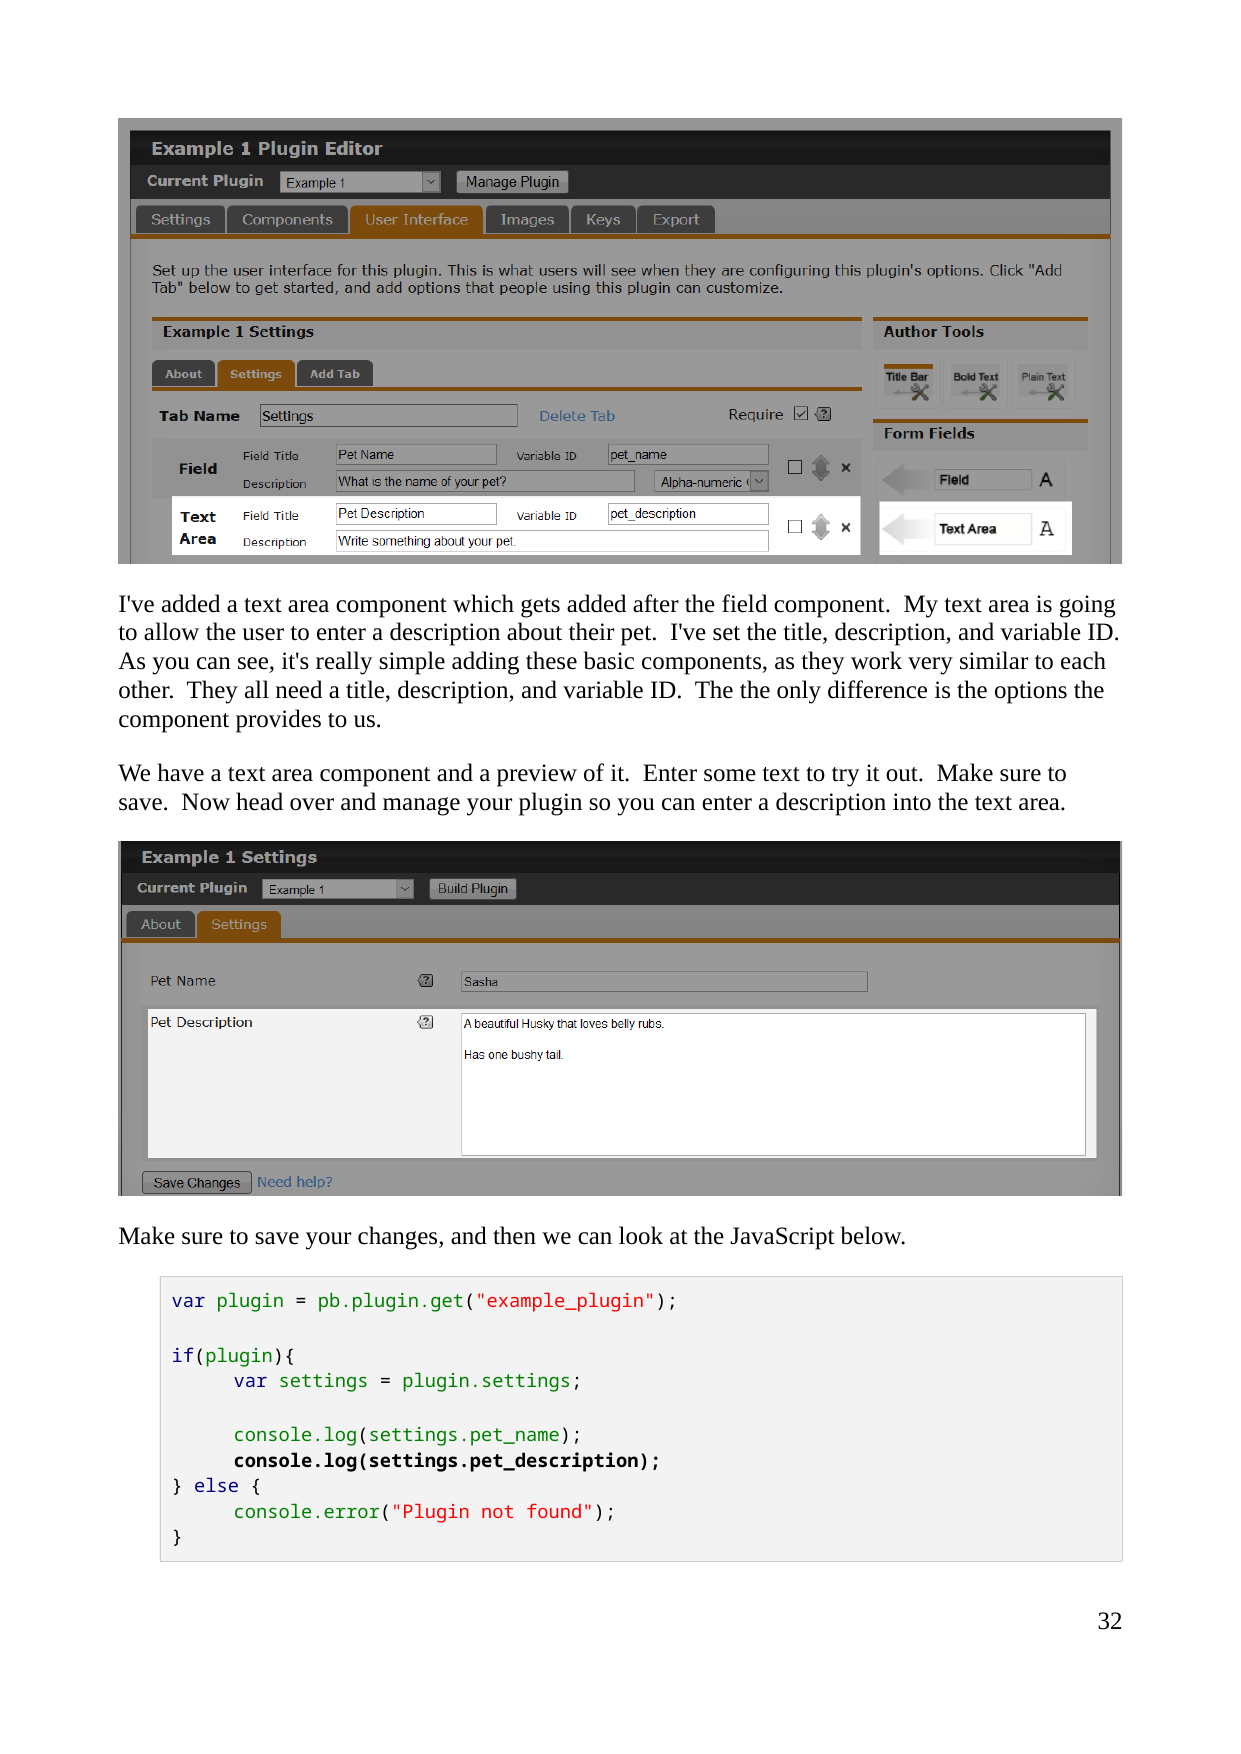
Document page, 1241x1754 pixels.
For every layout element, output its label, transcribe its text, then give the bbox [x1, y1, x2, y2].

text I've added a text area component which gets added after the field component. My text area is going to allow the user to enter a description about their pet. I've set the title, description, and variable ID. As you can see, it's really simple adding these basic components, as they work very similar to each other. They all need a title, description, and variable ID. The the only difference is the options the component provides to us. [118, 589, 1122, 732]
picture [118, 118, 1123, 564]
text if(plugin){ [161, 1330, 1122, 1356]
text console.error("Plugin not found"); [161, 1486, 1122, 1512]
text var plugin = pb.plugin.get("example_plugin"); [161, 1277, 1122, 1301]
text Make sure to save your changes, and then we can look at the JavaScript below. [118, 1221, 1122, 1250]
text } [161, 1512, 1122, 1561]
text We have a text area component and a preview of it. Enter some text to try it out. Make sure to save. Now head over and manage your plugin so you can enter a description into the text area. [118, 758, 1122, 816]
picture [118, 841, 1123, 1196]
text var settings = plugin.settings; [161, 1356, 1122, 1381]
text console.log(settings.pet_description); [161, 1435, 1122, 1461]
text console.log(settings.pet_name); [161, 1410, 1122, 1435]
text } else { [161, 1461, 1122, 1486]
